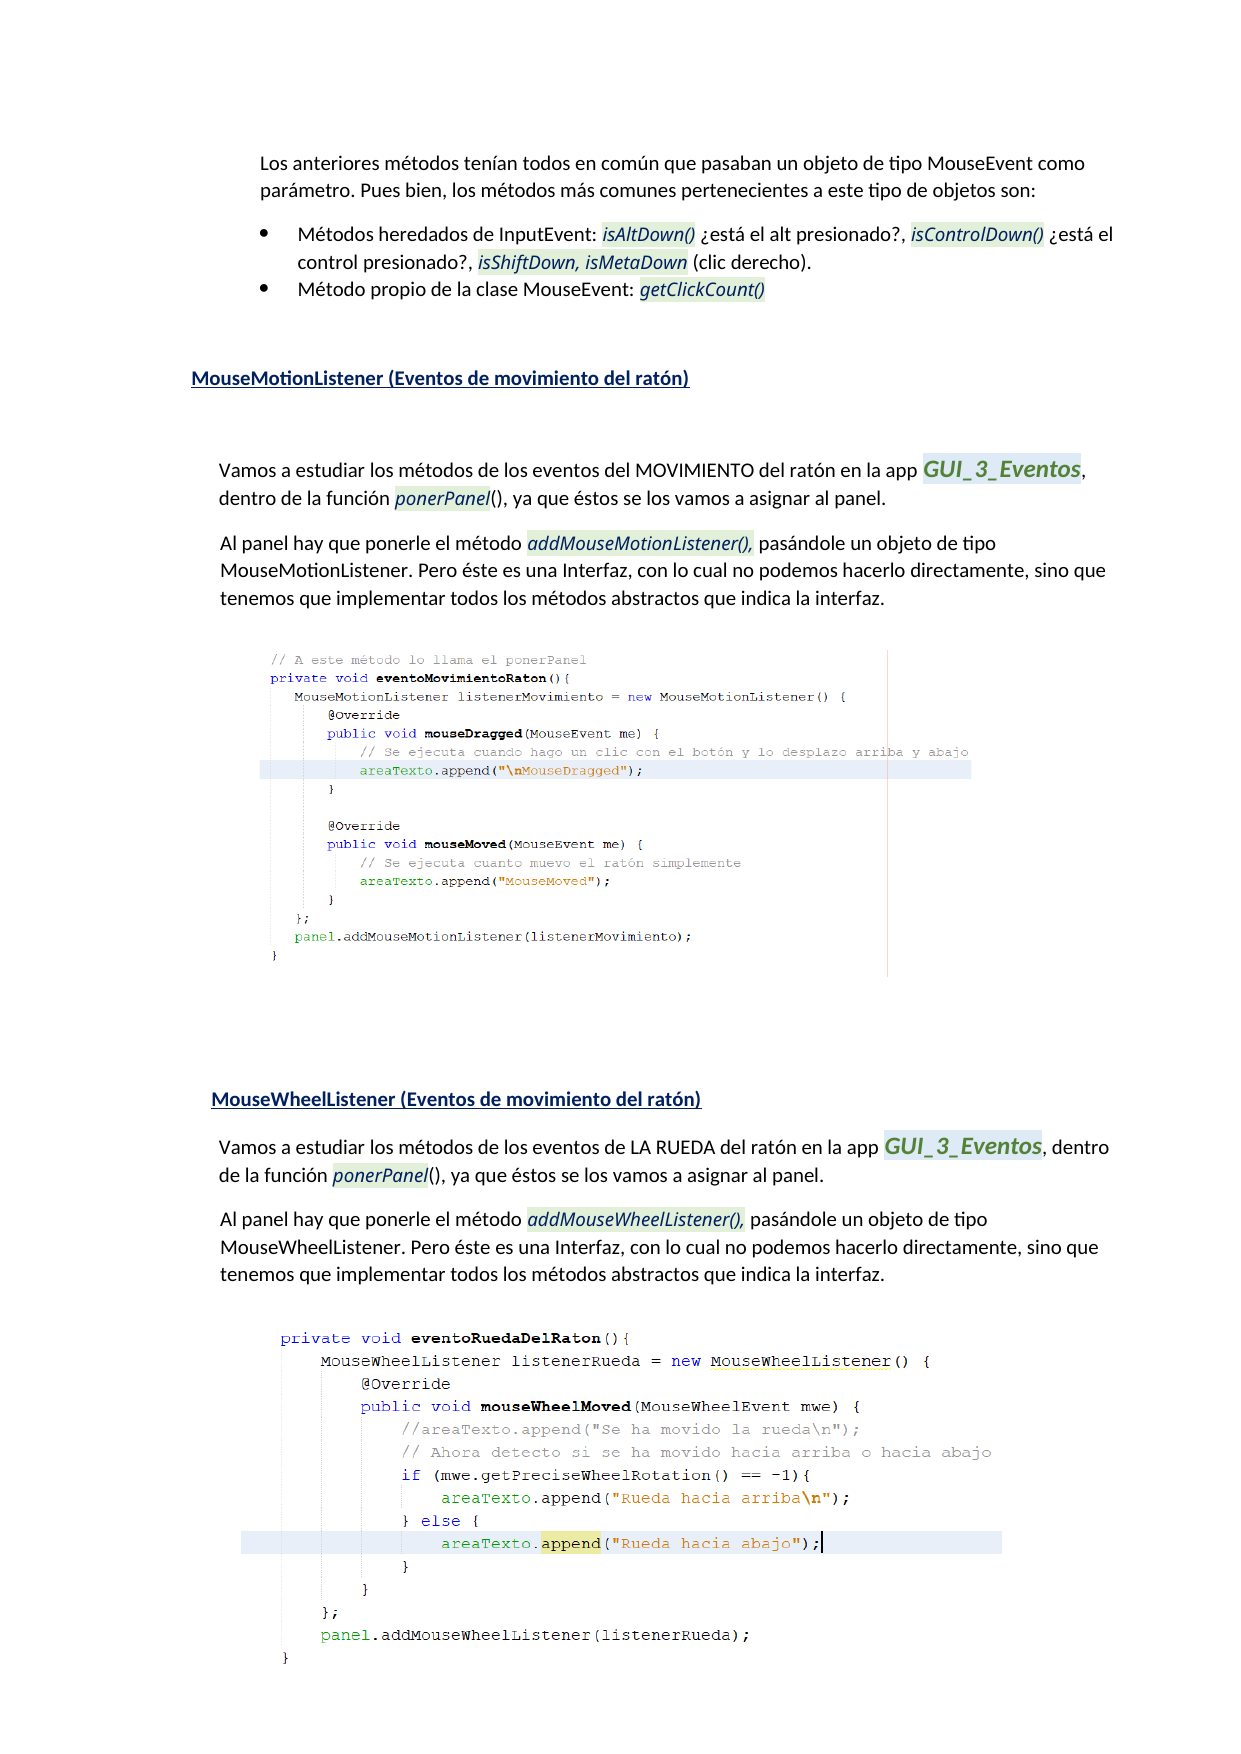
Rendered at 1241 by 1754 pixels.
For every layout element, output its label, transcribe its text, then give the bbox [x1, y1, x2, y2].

text Vamos a estudiar los métodos de los eventos de LA RUEDA del ratón en la app GUI_3_Eventos, dentro de la función ponerPanel(), ya que éstos se los vamos a asignar al panel. [219, 1130, 1128, 1188]
text Al panel hay que ponerle el método addMouseMotionListener(), pasándole un objeto de tipo MouseMotionListener. Pero éste es una Interfaz, con lo cual no podemos hacerlo directamente, sino que tenemos que implementar todos los métodos abstractos que indica la interfaz. [220, 530, 1128, 610]
text MouseMotionListener (Eventos de movimiento del ratón) [186, 365, 1128, 390]
picture [241, 1326, 1002, 1674]
list Método propio de la clase MouseEvent: getClickCount() [260, 277, 1128, 302]
picture [259, 650, 972, 977]
text Al panel hay que ponerle el método addMouseWheelListener(), pasándole un objeto de tipo MouseWheelListener. Pero éste es una Interfaz, con lo cual no podemos hacerlo directamente, sino que tenemos que implementar todos los métodos abstractos que indica la interfaz. [220, 1207, 1128, 1287]
text Los anteriores métodos tenían todos en común que pasaban un objeto de tipo MouseEvent como parámetro. Pues bien, los métodos más comunes pertenecientes a este tipo de objetos son: [260, 150, 1128, 203]
text MouseWheelListener (Eventos de movimiento del ratón) [187, 1086, 1128, 1111]
list Métodos heredados de InputEvent: isAltDown() ¿está el alt presionado?, isControlDown() ¿está el control presionado?, isShiftDown, isMetaDown (clic derecho). [260, 221, 1128, 275]
text Vamos a estudiar los métodos de los eventos del MOVIMIENTO del ratón en la app GUI_3_Eventos, dentro de la función ponerPanel(), ya que éstos se los vamos a asignar al panel. [219, 453, 1128, 511]
